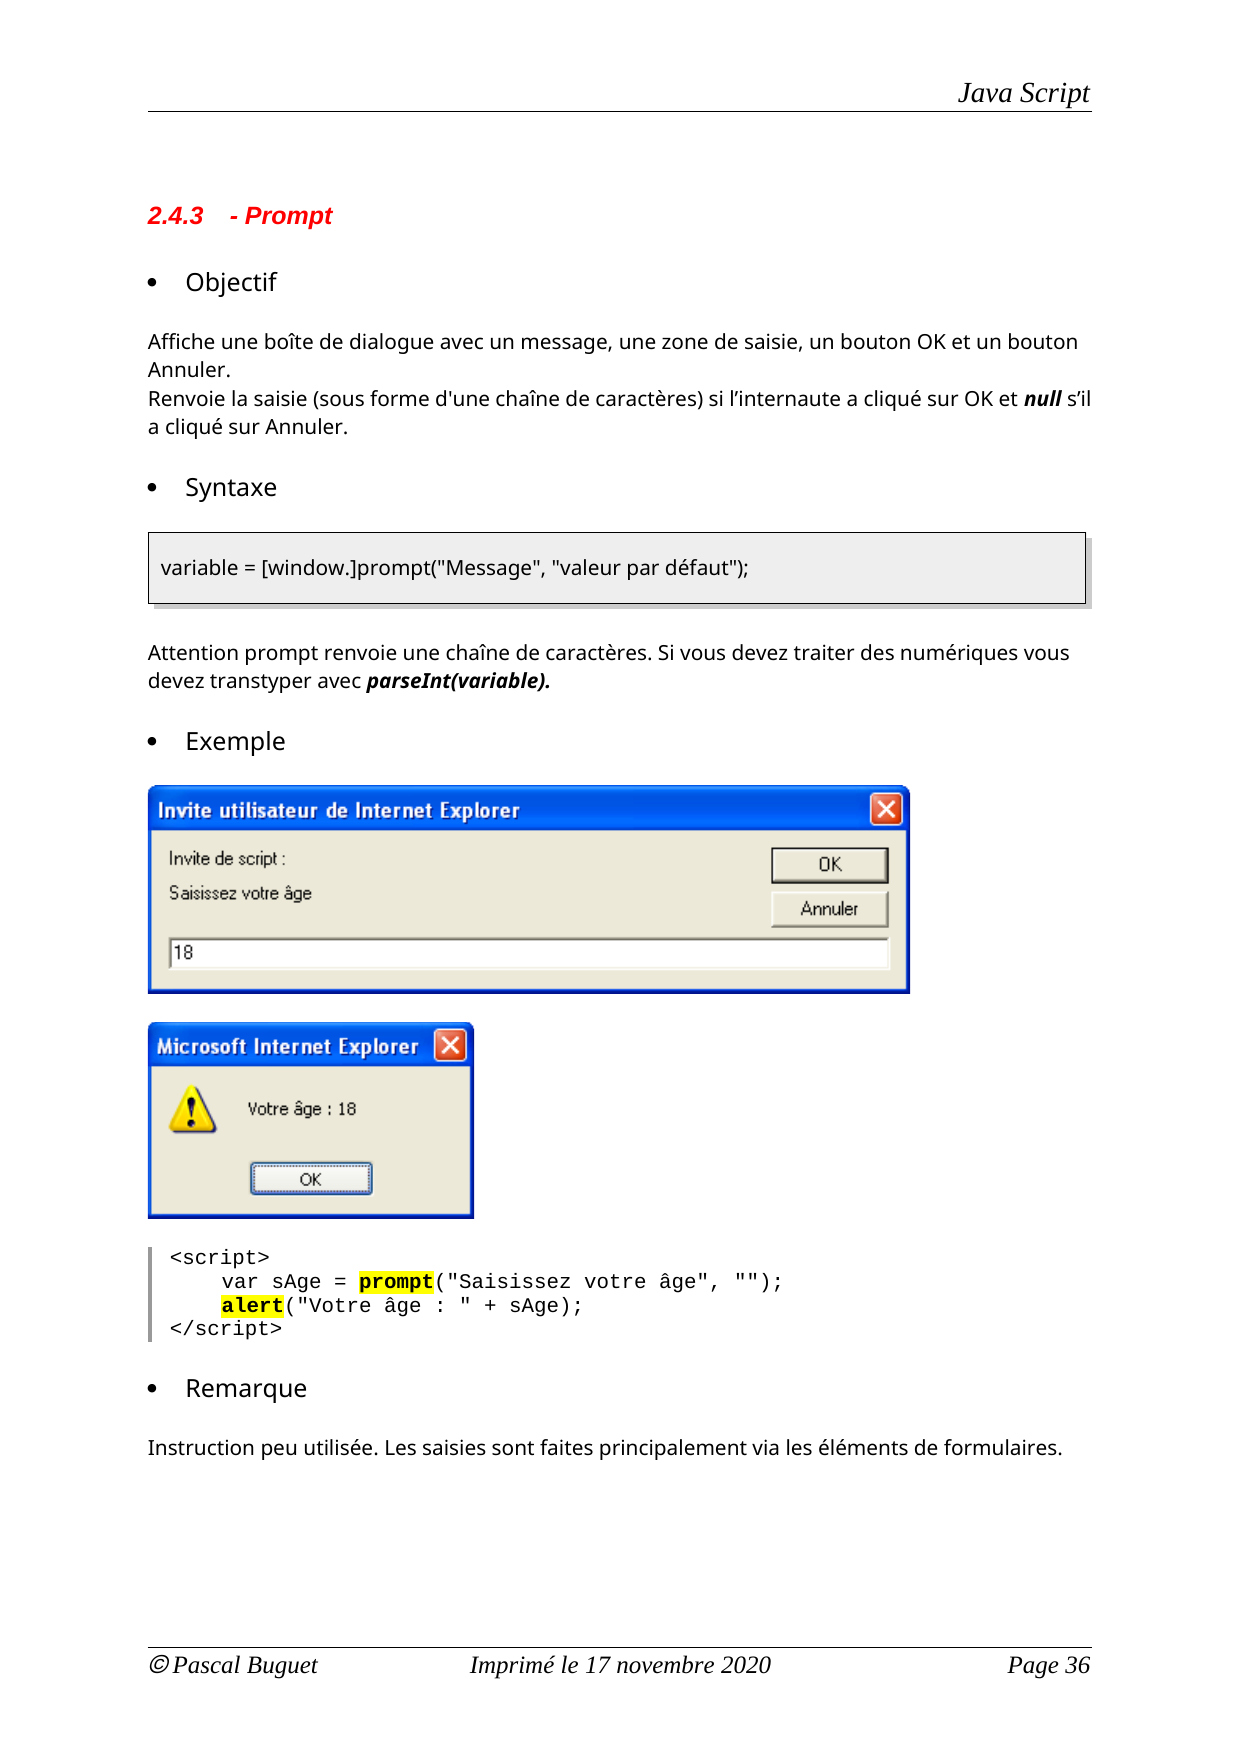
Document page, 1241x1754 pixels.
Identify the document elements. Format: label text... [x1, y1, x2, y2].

text Renvoie la saisie (sous forme d'une chaîne de caractères) si l’internaute a cliqué sur OK et null s’il a cliqué sur Annuler. [148, 384, 1092, 441]
list Objectif [148, 264, 1092, 299]
text Affiche une boîte de dialogue avec un message, une zone de saisie, un bouton OK et un bouton Annuler. [148, 327, 1092, 384]
text <script> [152, 1247, 1092, 1271]
list Remarque [148, 1370, 1092, 1404]
text Attention prompt renvoie une chaîne de caractères. Si vous devez traiter des numériques vous devez transtyper avec parseInt(variable). [148, 638, 1092, 695]
text </script> [152, 1318, 1092, 1342]
text variable = [window.]prompt("Message", "valeur par défaut"); [149, 533, 1085, 603]
list Syntaxe [148, 469, 1092, 503]
picture [147, 785, 911, 994]
text alert("Votre âge : " + sAge); [152, 1294, 1092, 1318]
list Exemple [148, 723, 1092, 757]
picture [147, 1022, 475, 1219]
text Instruction peu utilisée. Les saisies sont faites principalement via les éléments de formulaires. [148, 1433, 1092, 1461]
subtitle - Prompt [148, 201, 1092, 230]
text var sAge = prompt("Saisissez votre âge", ""); [152, 1271, 1092, 1294]
